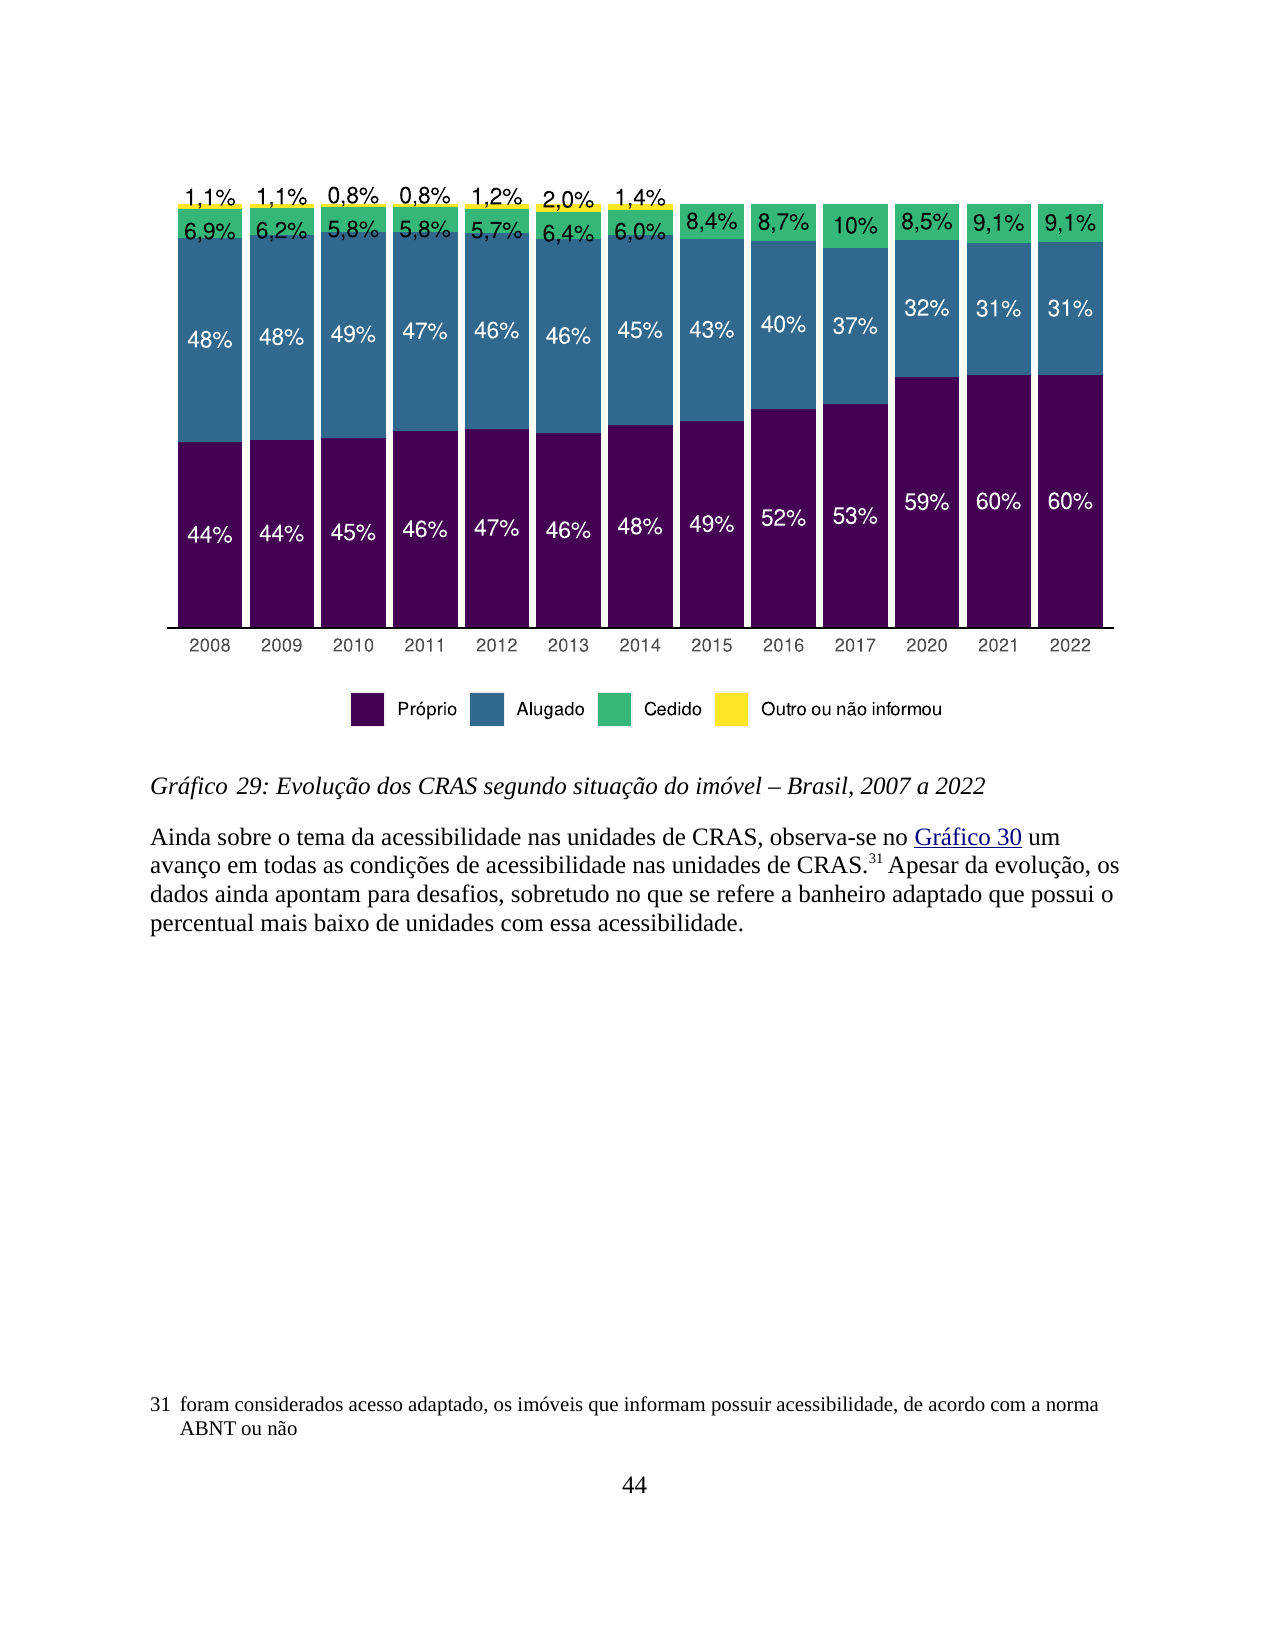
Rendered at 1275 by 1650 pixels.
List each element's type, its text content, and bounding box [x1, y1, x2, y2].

text foram considerados acesso adaptado, os imóveis que informam possuir acessibilidade, de acordo com a norma ABNT ou não [150, 1392, 1125, 1440]
table_header Gráfico 29: Evolução dos CRAS segundo situação do imóvel – Brasil, 2007 a 2022 [150, 751, 1125, 813]
text Ainda sobre o tema da acessibilidade nas unidades de CRAS, observa-se no Gráfico 30 um avanço em todas as condições de acessibilidade nas unidades de CRAS. Apesar da evolução, os dados ainda apontam para desafios, sobretudo no que se refere a banheiro adaptado que possui o percentual mais baixo de unidades com essa acessibilidade. [150, 822, 1125, 937]
